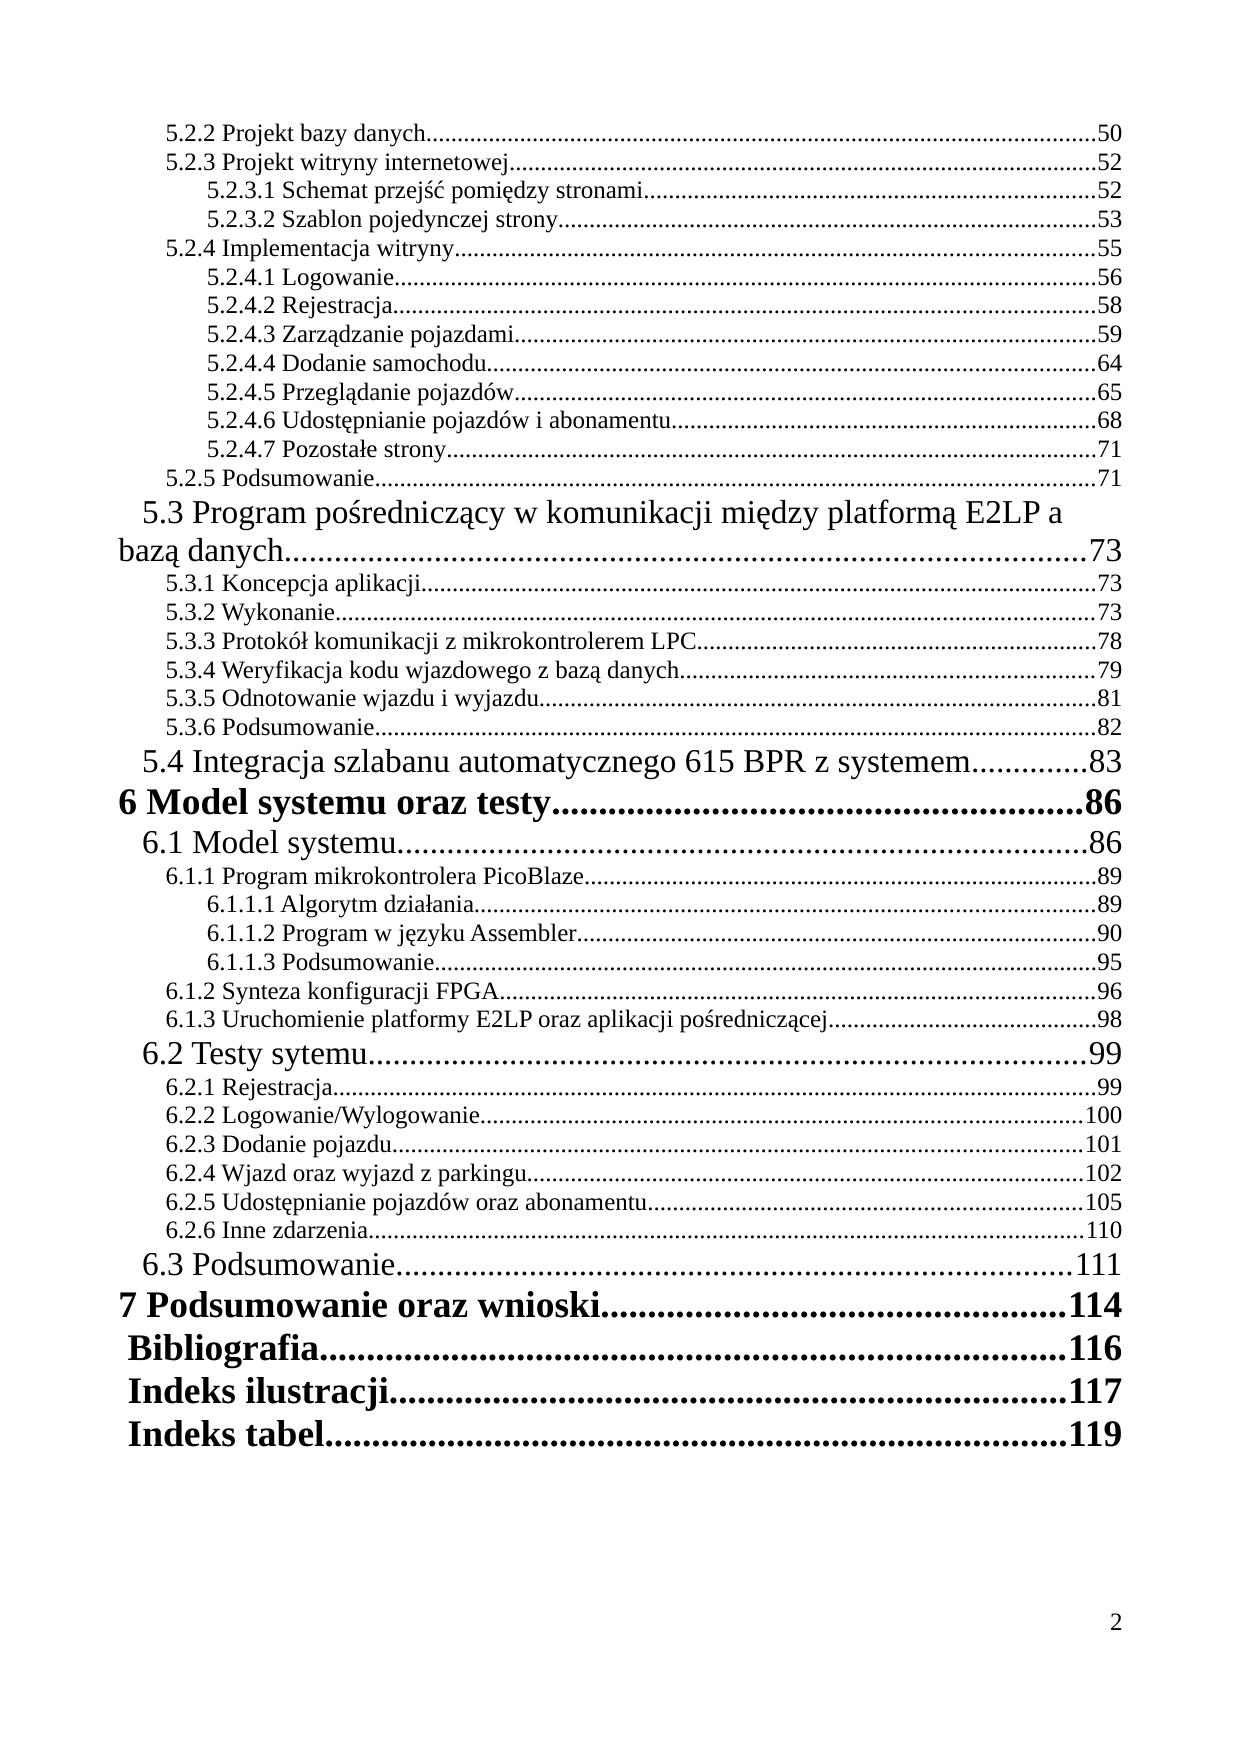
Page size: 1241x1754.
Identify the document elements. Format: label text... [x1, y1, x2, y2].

text 6.1.1.1 Algorytm działania 89 [207, 889, 1122, 918]
text 5.3.5 Odnotowanie wjazdu i wyjazdu 81 [118, 683, 1122, 712]
text 6.1.1.3 Podsumowanie 95 [207, 947, 1122, 976]
text 6.1.3 Uruchomienie platformy E2LP oraz aplikacji pośredniczącej 98 [118, 1004, 1122, 1033]
text 6.2.2 Logowanie/Wylogowanie 100 [118, 1100, 1122, 1129]
text 6 Model systemu oraz testy 86 [118, 779, 1122, 822]
text 5.2.4.2 Rejestracja 58 [207, 291, 1122, 319]
text 7 Podsumowanie oraz wnioski 114 [118, 1282, 1122, 1326]
text 6.1 Model systemu 86 [118, 822, 1122, 861]
text 6.1.1.2 Program w języku Assembler 90 [207, 918, 1122, 947]
text 5.2.4.7 Pozostałe strony 71 [207, 434, 1122, 463]
text 5.2.4.1 Logowanie 56 [207, 262, 1122, 291]
text 5.2.4.3 Zarządzanie pojazdami 59 [207, 319, 1122, 348]
text 5.3.3 Protokół komunikacji z mikrokontrolerem LPC 78 [118, 626, 1122, 655]
text 6.2.4 Wjazd oraz wyjazd z parkingu 102 [118, 1158, 1122, 1187]
text 6.2.3 Dodanie pojazdu 101 [118, 1129, 1122, 1158]
text Indeks ilustracji 117 [118, 1369, 1122, 1412]
text 6.1.1 Program mikrokontrolera PicoBlaze 89 [118, 861, 1122, 889]
text 5.4 Integracja szlabanu automatycznego 615 BPR z systemem 83 [118, 741, 1122, 779]
text 5.2.4.4 Dodanie samochodu 64 [207, 348, 1122, 377]
text Bibliografia 116 [118, 1326, 1122, 1369]
text 5.2.3.2 Szablon pojedynczej strony 53 [207, 204, 1122, 233]
text 6.1.2 Synteza konfiguracji FPGA 96 [118, 976, 1122, 1004]
text 5.2.5 Podsumowanie 71 [118, 463, 1122, 492]
text 5.2.2 Projekt bazy danych 50 [118, 118, 1122, 147]
text 6.2.1 Rejestracja 99 [118, 1072, 1122, 1100]
text 6.3 Podsumowanie 111 [118, 1244, 1122, 1282]
text 5.2.4.6 Udostępnianie pojazdów i abonamentu 68 [207, 406, 1122, 434]
text 5.3 Program pośredniczący w komunikacji między platformą E2LP a bazą danych 73 [118, 492, 1122, 568]
text 5.3.6 Podsumowanie 82 [118, 712, 1122, 741]
text 5.2.4 Implementacja witryny 55 [118, 233, 1122, 262]
text 6.2 Testy sytemu 99 [118, 1033, 1122, 1072]
text 5.2.3 Projekt witryny internetowej 52 [118, 147, 1122, 176]
text 6.2.6 Inne zdarzenia 110 [118, 1215, 1122, 1244]
text 6.2.5 Udostępnianie pojazdów oraz abonamentu 105 [118, 1187, 1122, 1215]
text Indeks tabel 119 [118, 1412, 1122, 1455]
text 5.2.4.5 Przeglądanie pojazdów 65 [207, 377, 1122, 406]
text 5.3.4 Weryfikacja kodu wjazdowego z bazą danych 79 [118, 655, 1122, 683]
text 5.3.2 Wykonanie 73 [118, 597, 1122, 626]
text 5.2.3.1 Schemat przejść pomiędzy stronami 52 [207, 176, 1122, 204]
text 5.3.1 Koncepcja aplikacji 73 [118, 568, 1122, 597]
